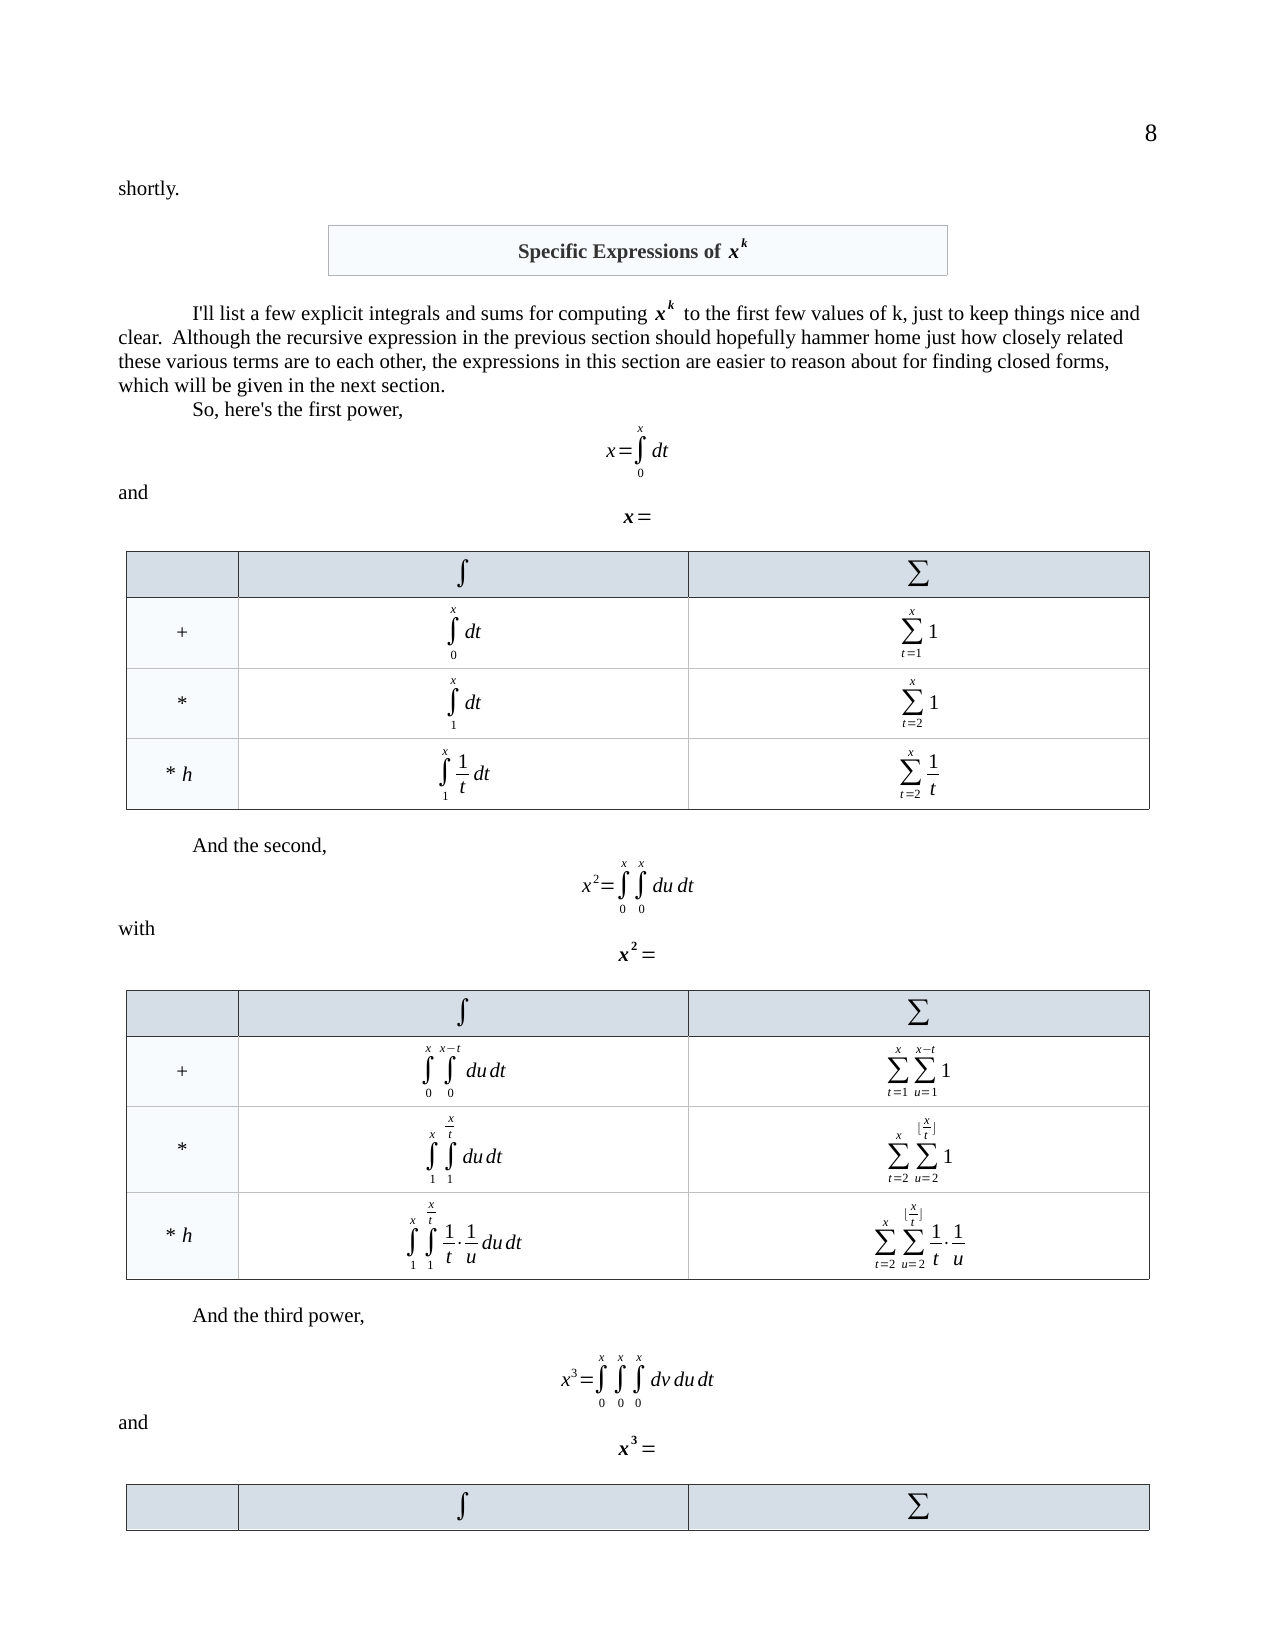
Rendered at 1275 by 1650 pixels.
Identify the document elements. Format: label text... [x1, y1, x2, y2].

table_cell * [127, 669, 238, 738]
text So, here's the first power, [118, 397, 1157, 421]
table_cell [239, 598, 688, 668]
table_cell [689, 1037, 1149, 1106]
table_cell [689, 598, 1149, 668]
text I'll list a few explicit integrals and sums for computingto the first few values of k, just to keep things nice and clear. Although the recursive expression in the previous section should hopefully hammer home just how closely related these various terms are to each other, the expressions in this section are easier to reason about for finding closed forms, which will be given in the next section. [118, 299, 1157, 397]
table_cell * [127, 1107, 238, 1192]
table_cell + [127, 1037, 238, 1106]
table_cell [239, 1037, 688, 1106]
text and [118, 480, 1157, 504]
table_cell [689, 739, 1149, 809]
text And the third power, [118, 1303, 1157, 1327]
table_header [239, 1485, 688, 1529]
text and [118, 1410, 1157, 1434]
table_cell [689, 669, 1149, 738]
table_header [689, 991, 1149, 1036]
table_cell [689, 1193, 1149, 1278]
text with [118, 916, 1157, 940]
table_header [239, 552, 688, 597]
table_cell * [127, 739, 238, 809]
table_header [689, 552, 1149, 597]
table_cell * [127, 1193, 238, 1278]
table_cell + [127, 598, 238, 668]
table_header [127, 1485, 238, 1529]
text This isn't really a reasonable way to compute andexcept for small values of x, but it's especially not at all a reasonable way to computeor. Fortunately, closed form values of those exist and will be mentioned shortly. [118, 176, 1157, 200]
table_cell [239, 1107, 688, 1192]
table_cell [239, 739, 688, 809]
table_header [239, 991, 688, 1036]
text And the second, [118, 833, 1157, 857]
table_header [127, 991, 238, 1036]
table_cell [239, 669, 688, 738]
table_cell [689, 1107, 1149, 1192]
text Specific Expressions of [329, 226, 947, 275]
table_cell [239, 1193, 688, 1278]
table_header [127, 552, 238, 597]
table_header [689, 1485, 1149, 1529]
